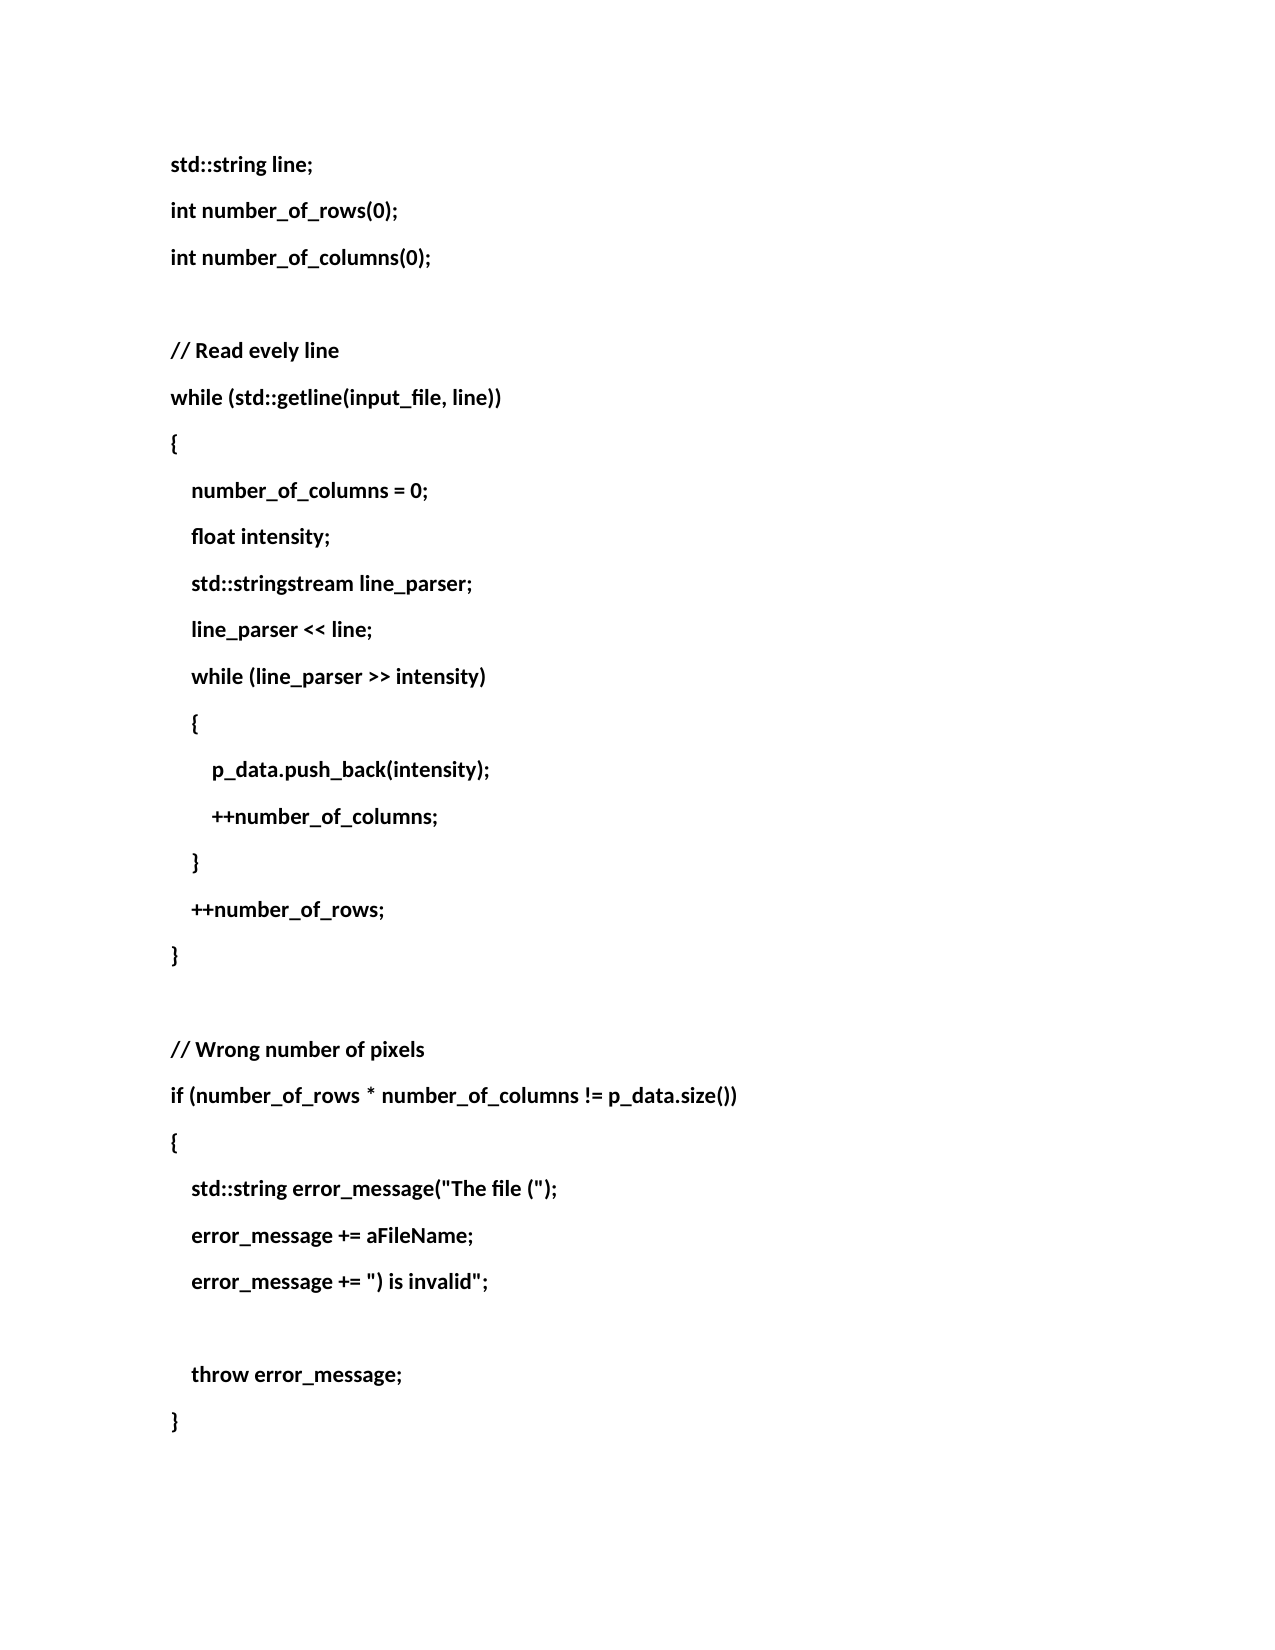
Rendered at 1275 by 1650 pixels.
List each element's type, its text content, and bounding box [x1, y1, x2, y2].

text line_parser << line; [150, 616, 1125, 644]
text { [150, 709, 1125, 737]
text error_message += ") is invalid"; [150, 1267, 1125, 1296]
text ++number_of_rows; [150, 895, 1125, 923]
text int number_of_columns(0); [150, 243, 1125, 271]
text number_of_columns = 0; [150, 476, 1125, 504]
text // Wrong number of pixels [150, 1035, 1125, 1063]
text error_message += aFileName; [150, 1221, 1125, 1249]
text } [150, 942, 1125, 969]
text while (std::getline(input_file, line)) [150, 383, 1125, 411]
text int number_of_rows(0); [150, 197, 1125, 224]
text while (line_parser >> intensity) [150, 662, 1125, 690]
text p_data.push_back(intensity); [150, 755, 1125, 783]
text throw error_message; [150, 1361, 1125, 1389]
text std::string error_message("The file ("); [150, 1174, 1125, 1202]
text } [150, 1407, 1125, 1435]
text float intensity; [150, 522, 1125, 551]
text { [150, 429, 1125, 457]
text std::string line; [150, 150, 1125, 178]
text if (number_of_rows * number_of_columns != p_data.size()) [150, 1081, 1125, 1109]
text { [150, 1128, 1125, 1156]
text // Read evely line [150, 336, 1125, 364]
text } [150, 848, 1125, 876]
text ++number_of_columns; [150, 802, 1125, 830]
text std::stringstream line_parser; [150, 569, 1125, 597]
